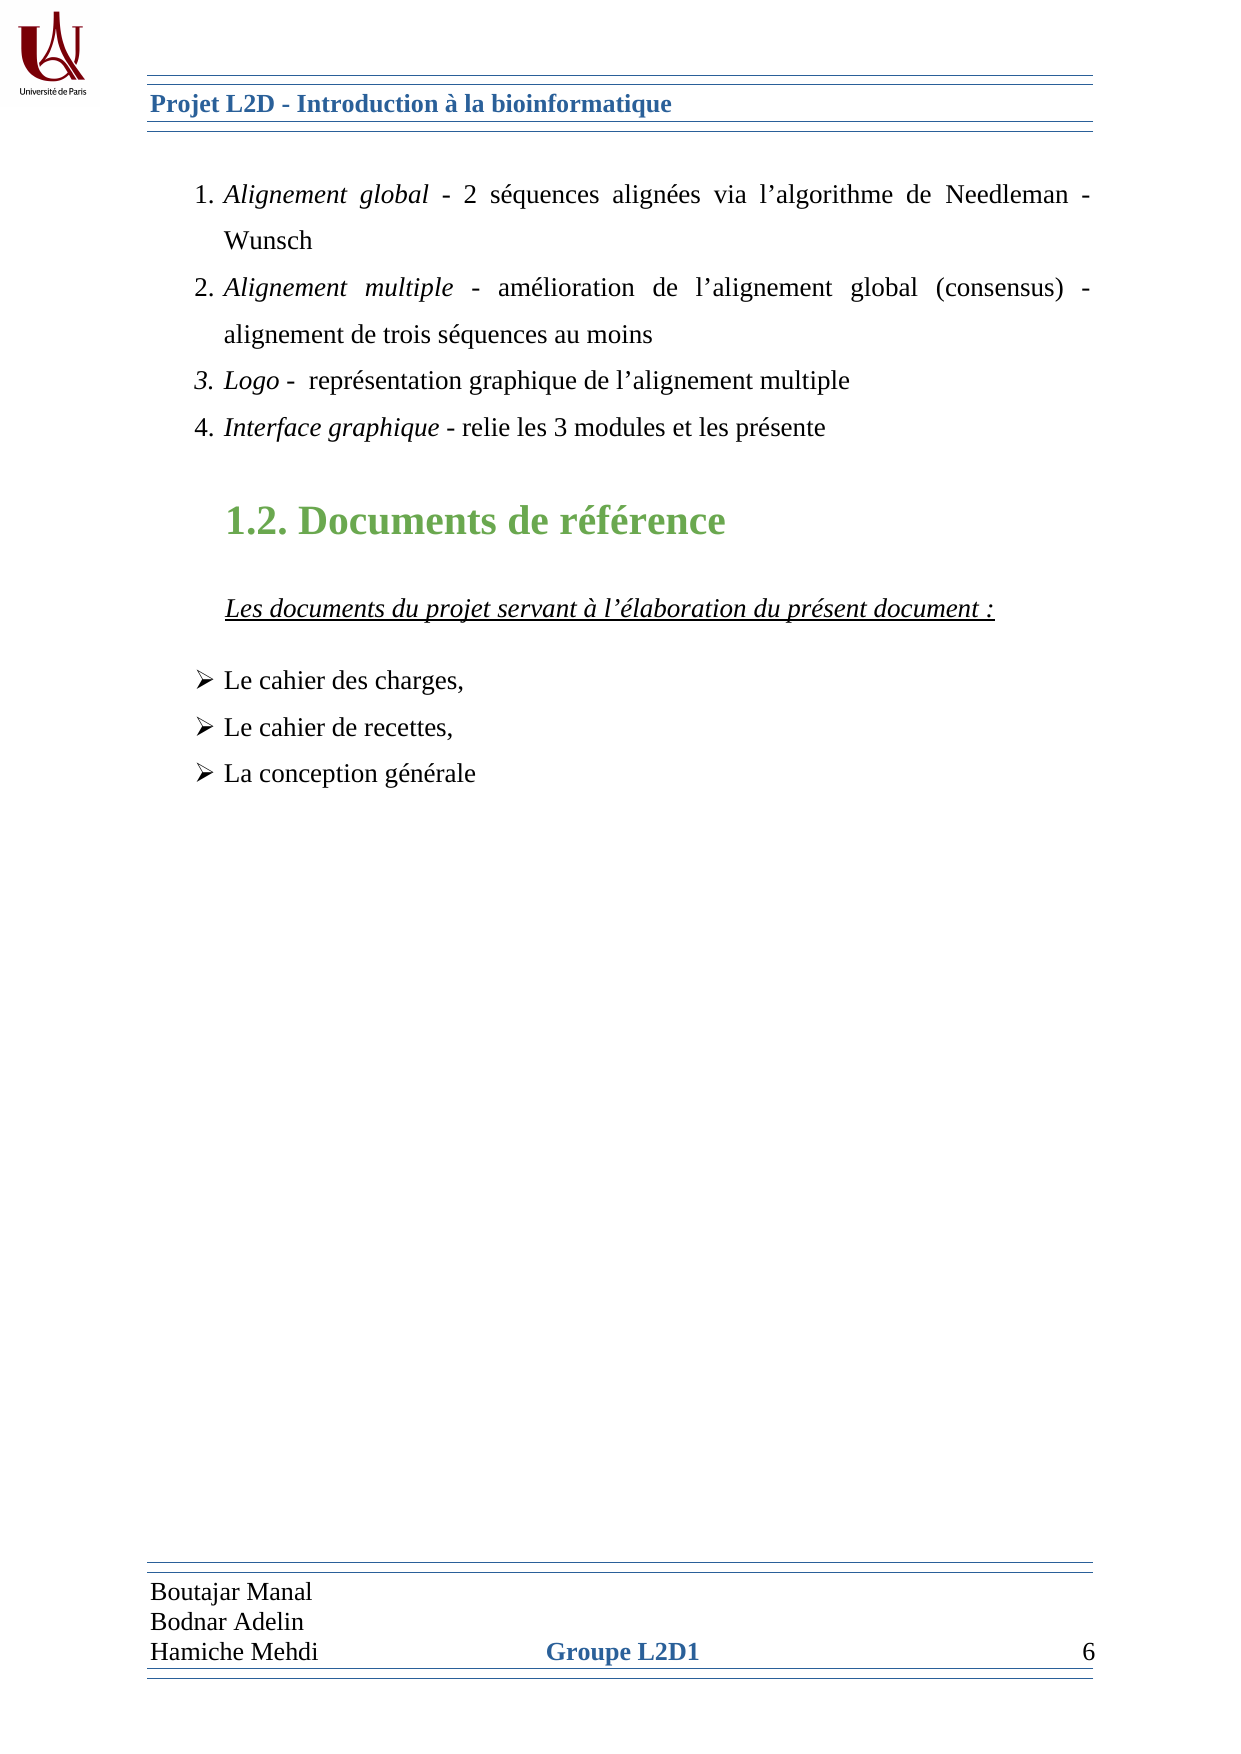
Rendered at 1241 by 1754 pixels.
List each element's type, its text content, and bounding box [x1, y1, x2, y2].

list Le cahier de recettes, [194, 711, 1090, 742]
list Logo - représentation graphique de l’alignement multiple [194, 364, 1090, 396]
list Alignement multiple - amélioration de l’alignement global (consensus) - alignement de trois séquences au moins [194, 271, 1090, 349]
list La conception générale [194, 758, 1090, 789]
list Le cahier des charges, [194, 664, 1090, 695]
text Les documents du projet servant à l’élaboration du présent document : [150, 592, 1090, 623]
subtitle 1.2. Documents de référence [150, 495, 1090, 543]
picture [0, 0, 101, 107]
list Alignement global - 2 séquences alignées via l’algorithme de Needleman - Wunsch [194, 178, 1090, 256]
list Interface graphique - relie les 3 modules et les présente [194, 411, 1090, 442]
